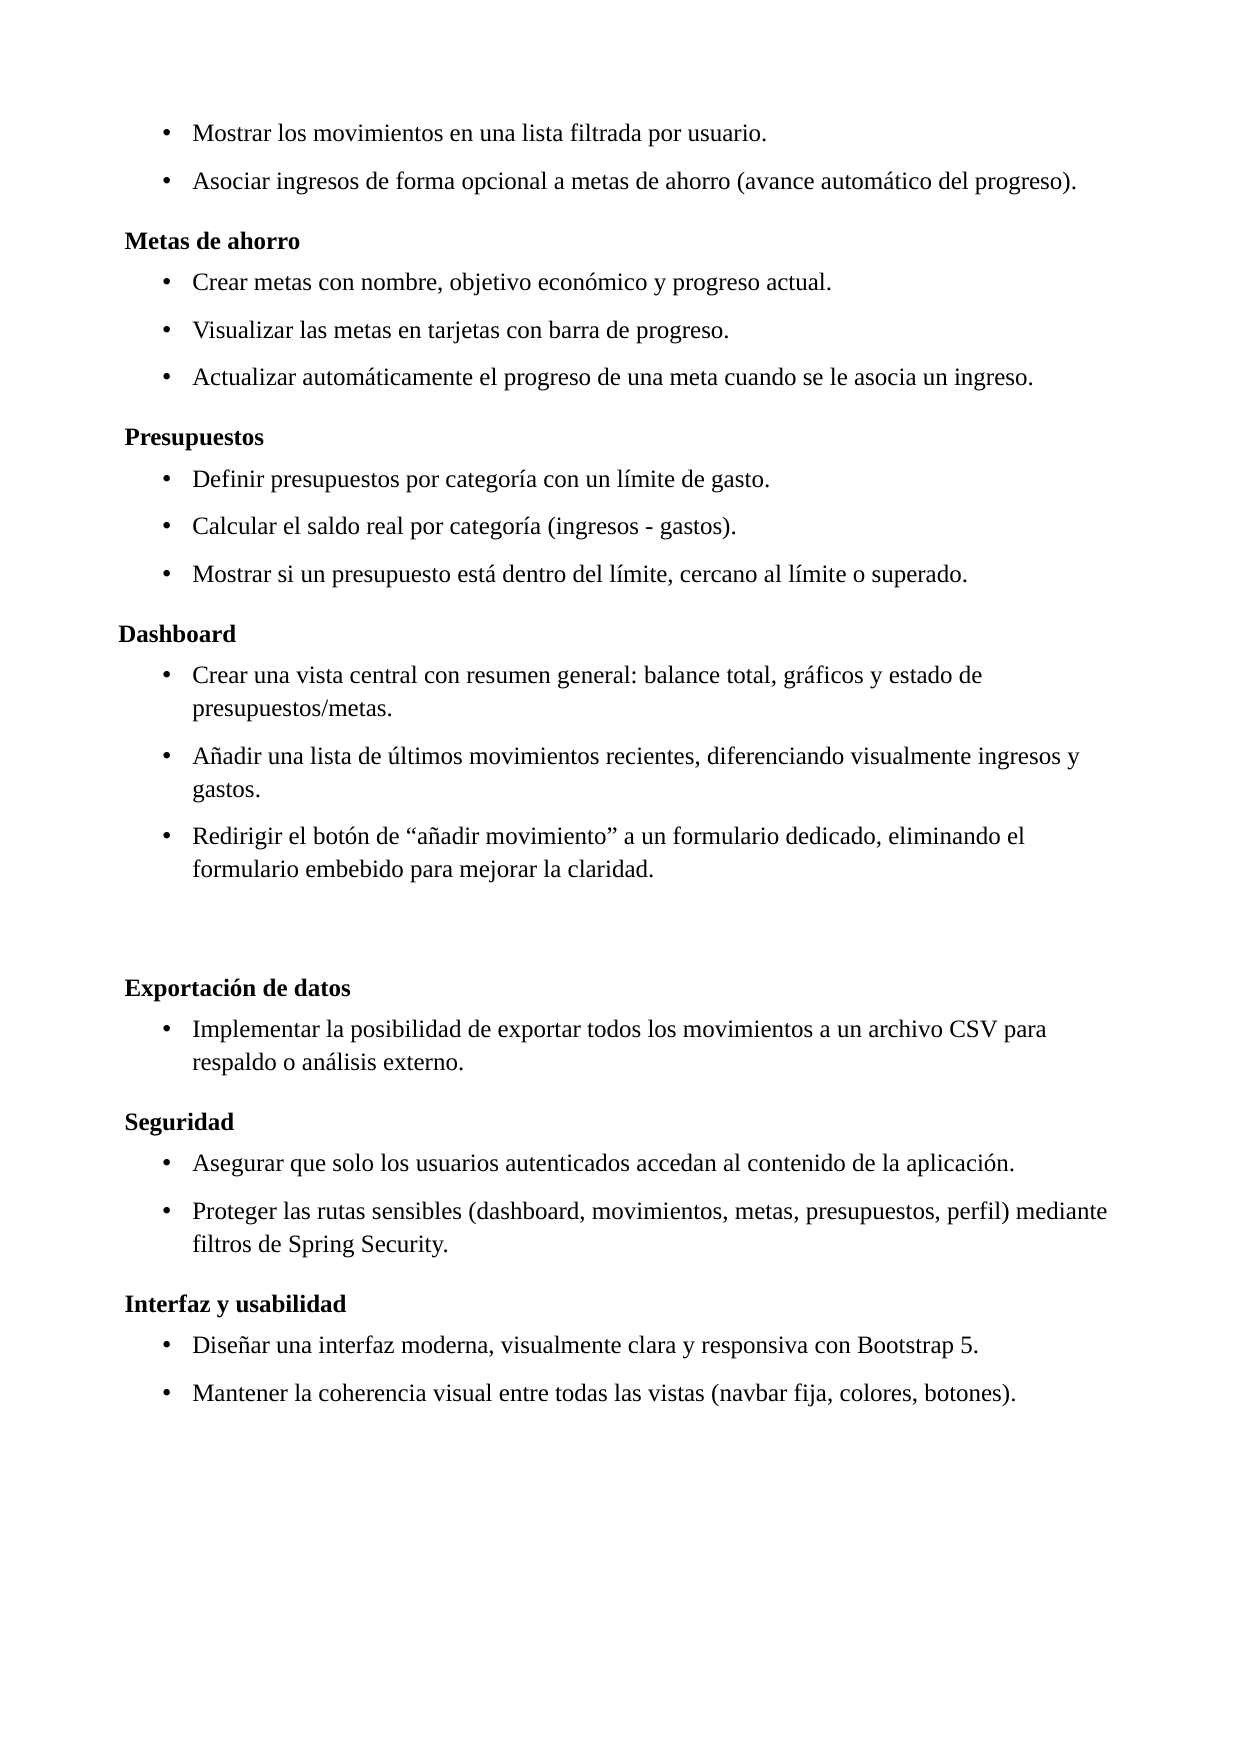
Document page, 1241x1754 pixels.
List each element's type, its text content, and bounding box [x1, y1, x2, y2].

list Redirigir el botón de “añadir movimiento” a un formulario dedicado, eliminando el formulario embebido para mejorar la claridad. [162, 821, 1122, 883]
list Actualizar automáticamente el progreso de una meta cuando se le asocia un ingreso. [162, 362, 1122, 391]
list Añadir una lista de últimos movimientos recientes, diferenciando visualmente ingresos y gastos. [162, 741, 1122, 803]
list Calcular el saldo real por categoría (ingresos - gastos). [162, 511, 1122, 540]
subtitle Dashboard [118, 619, 1122, 648]
list Crear metas con nombre, objetivo económico y progreso actual. [162, 267, 1122, 296]
list Mostrar los movimientos en una lista filtrada por usuario. [162, 118, 1122, 147]
list Mostrar si un presupuesto está dentro del límite, cercano al límite o superado. [162, 559, 1122, 588]
subtitle Exportación de datos [118, 973, 1122, 1002]
list Implementar la posibilidad de exportar todos los movimientos a un archivo CSV para respaldo o análisis externo. [162, 1014, 1122, 1076]
subtitle Interfaz y usabilidad [118, 1289, 1122, 1318]
subtitle Seguridad [118, 1107, 1122, 1136]
list Mantener la coherencia visual entre todas las vistas (navbar fija, colores, botones). [162, 1378, 1122, 1407]
list Definir presupuestos por categoría con un límite de gasto. [162, 464, 1122, 492]
list Asociar ingresos de forma opcional a metas de ahorro (avance automático del progreso). [162, 166, 1122, 194]
list Asegurar que solo los usuarios autenticados accedan al contenido de la aplicación. [162, 1148, 1122, 1177]
subtitle Metas de ahorro [118, 226, 1122, 254]
list Proteger las rutas sensibles (dashboard, movimientos, metas, presupuestos, perfil) mediante filtros de Spring Security. [162, 1196, 1122, 1258]
list Crear una vista central con resumen general: balance total, gráficos y estado de presupuestos/metas. [162, 660, 1122, 722]
list Diseñar una interfaz moderna, visualmente clara y responsiva con Bootstrap 5. [162, 1330, 1122, 1359]
subtitle Presupuestos [118, 422, 1122, 451]
list Visualizar las metas en tarjetas con barra de progreso. [162, 315, 1122, 343]
